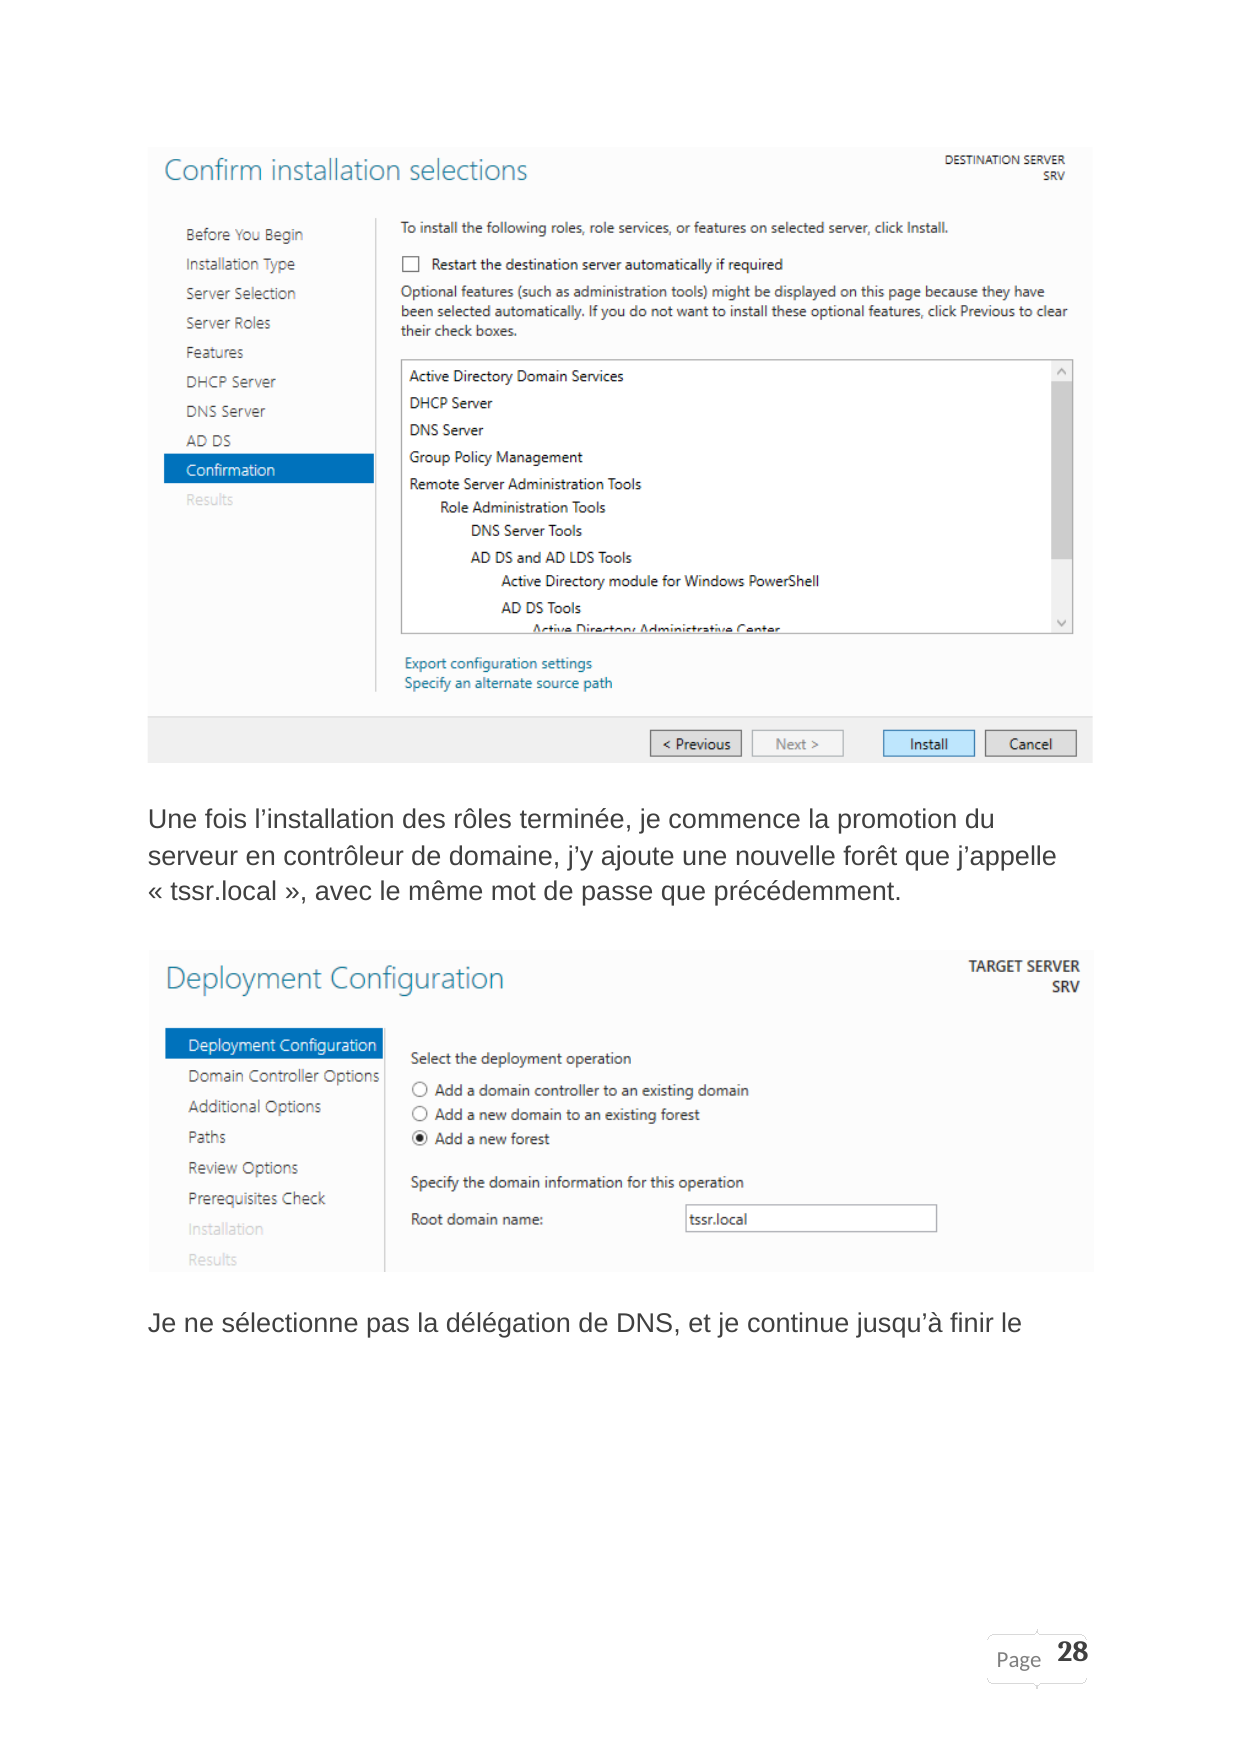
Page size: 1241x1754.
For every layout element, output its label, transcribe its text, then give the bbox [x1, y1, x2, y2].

text Une fois l’installation des rôles terminée, je commence la promotion du serveur en contrôleur de domaine, j’y ajoute une nouvelle forêt que j’appelle « tssr.local », avec le même mot de passe que précédemment. Je ne sélectionne pas la délégation de DNS, et je continue jusqu’à finir le [148, 763, 1093, 1338]
picture [149, 950, 1095, 1272]
picture [147, 147, 1093, 763]
